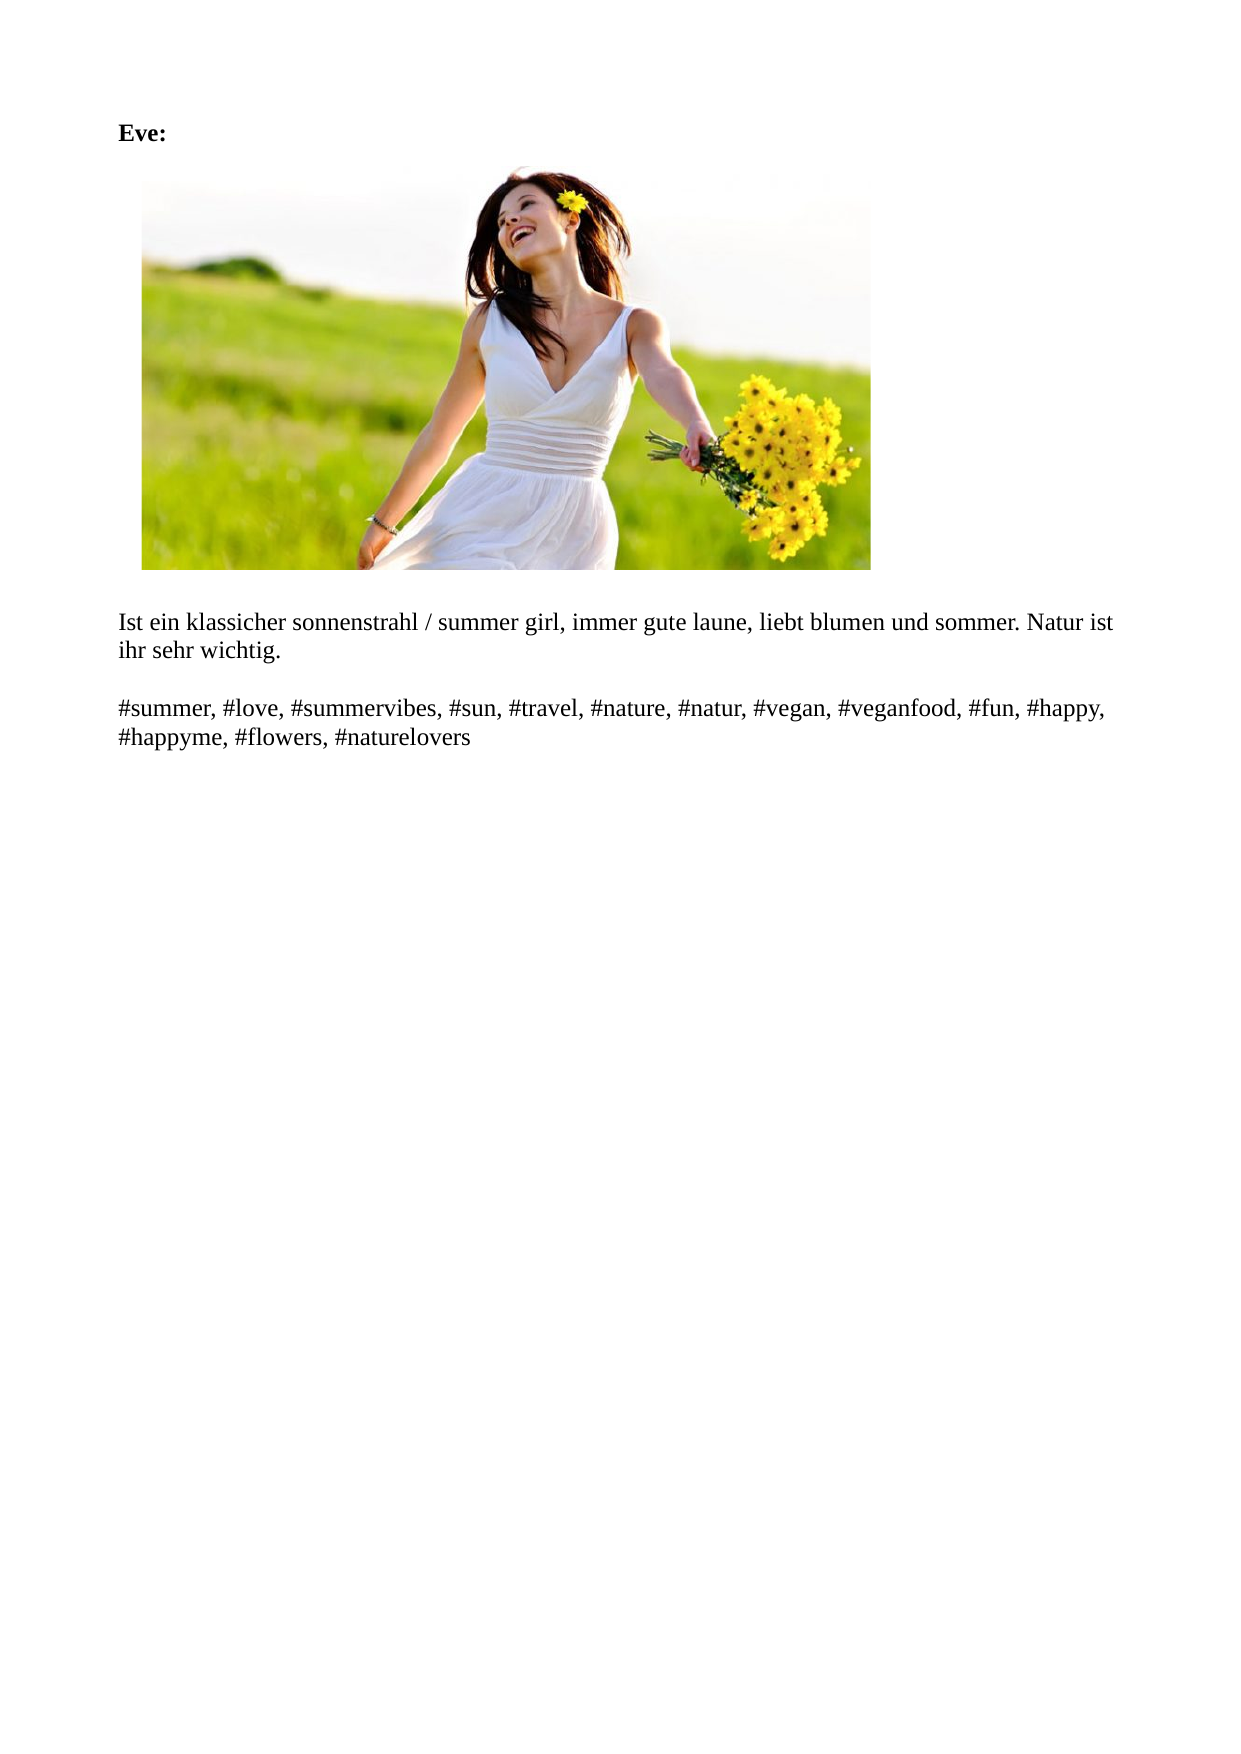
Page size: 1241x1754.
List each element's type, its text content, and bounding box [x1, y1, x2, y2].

text Eve: [118, 118, 1122, 147]
text Ist ein klassicher sonnenstrahl / summer girl, immer gute laune, liebt blumen und sommer. Natur ist ihr sehr wichtig. [118, 607, 1122, 664]
text #summer, #love, #summervibes, #sun, #travel, #nature, #natur, #vegan, #veganfood, #fun, #happy, #happyme, #flowers, #naturelovers [118, 693, 1122, 751]
picture [141, 166, 871, 570]
